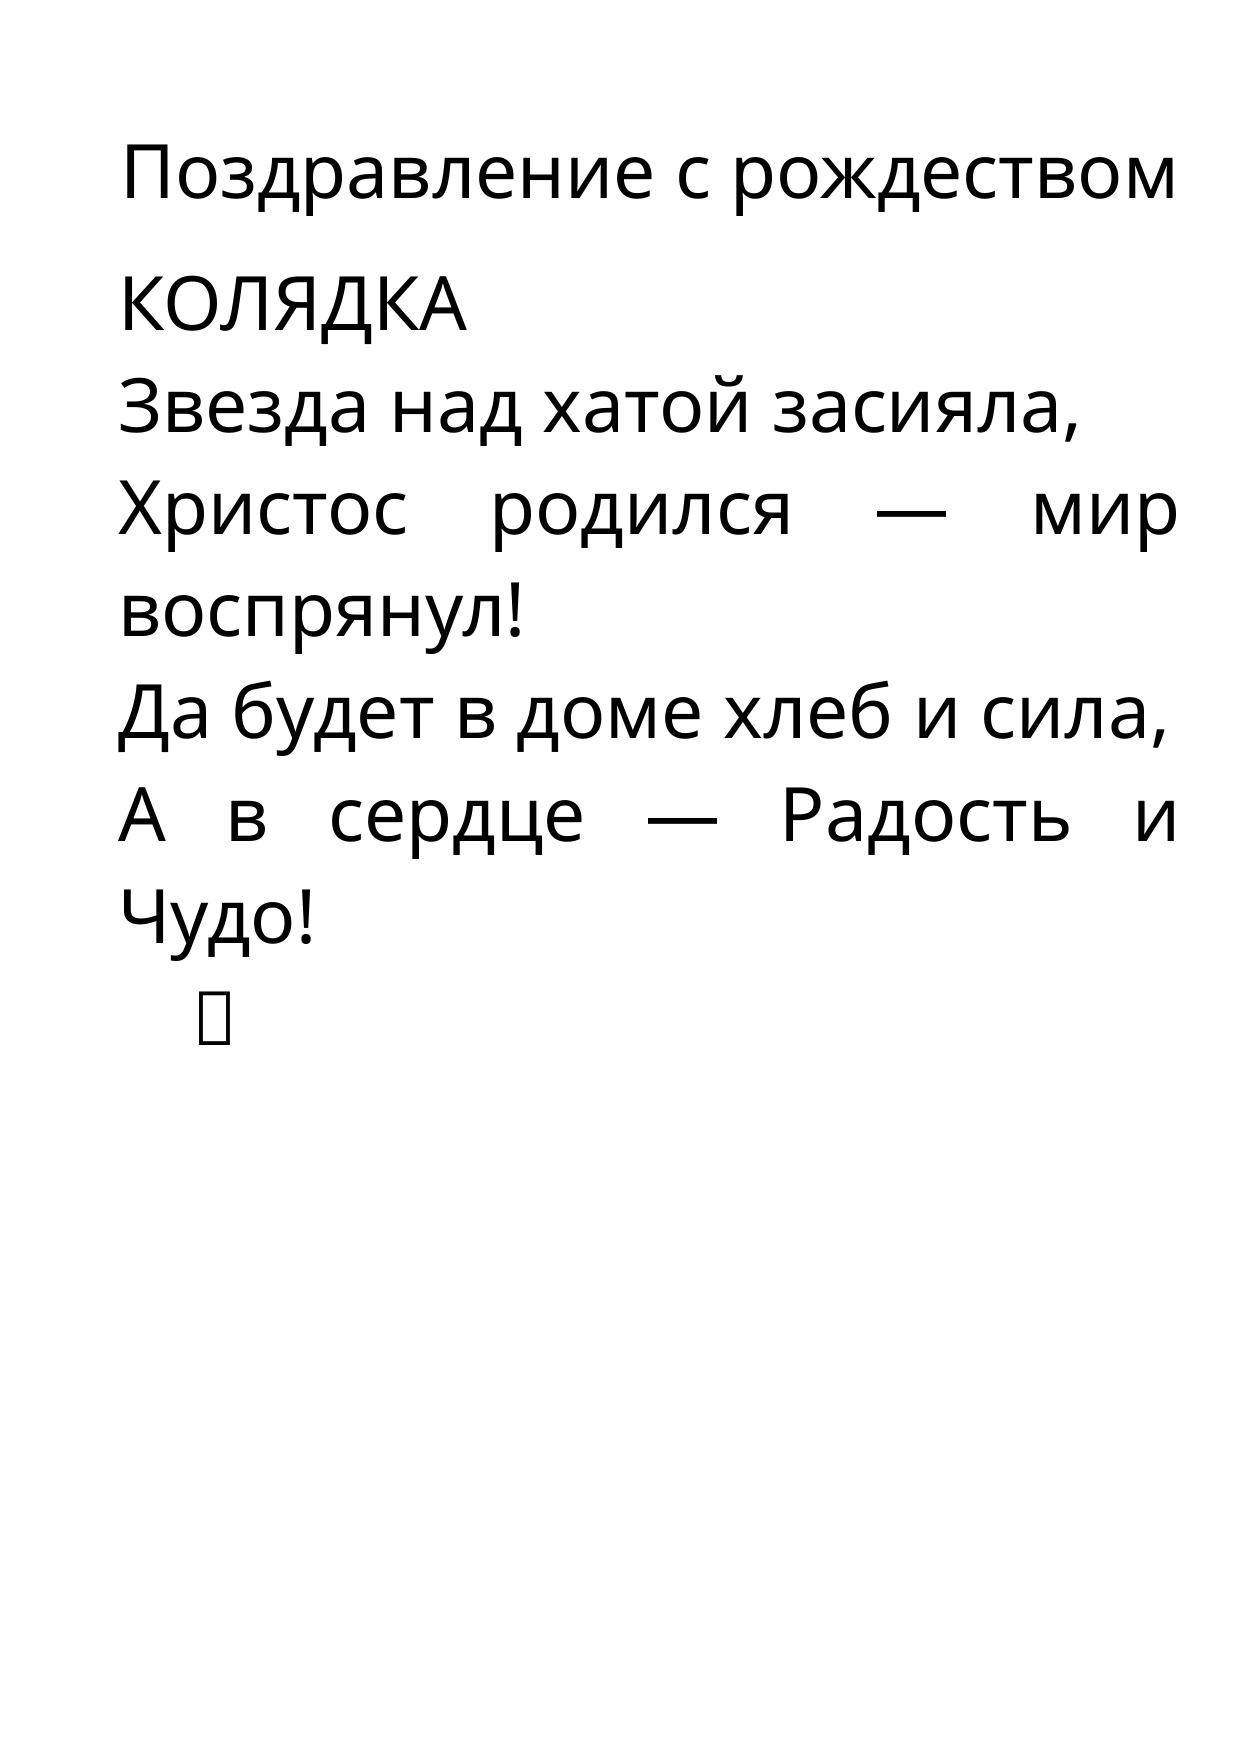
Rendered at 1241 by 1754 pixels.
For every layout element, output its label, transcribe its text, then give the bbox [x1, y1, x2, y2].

text Да будет в доме хлеб и сила, [118, 658, 1181, 761]
text КОЛЯДКА [118, 250, 1181, 352]
text 🎄 [118, 965, 1181, 1067]
text Звезда над хатой засияла, [118, 352, 1181, 454]
text Христос родился — мир воспрянул! [118, 454, 1181, 658]
text А в сердце — Радость и Чудо! [118, 761, 1181, 965]
